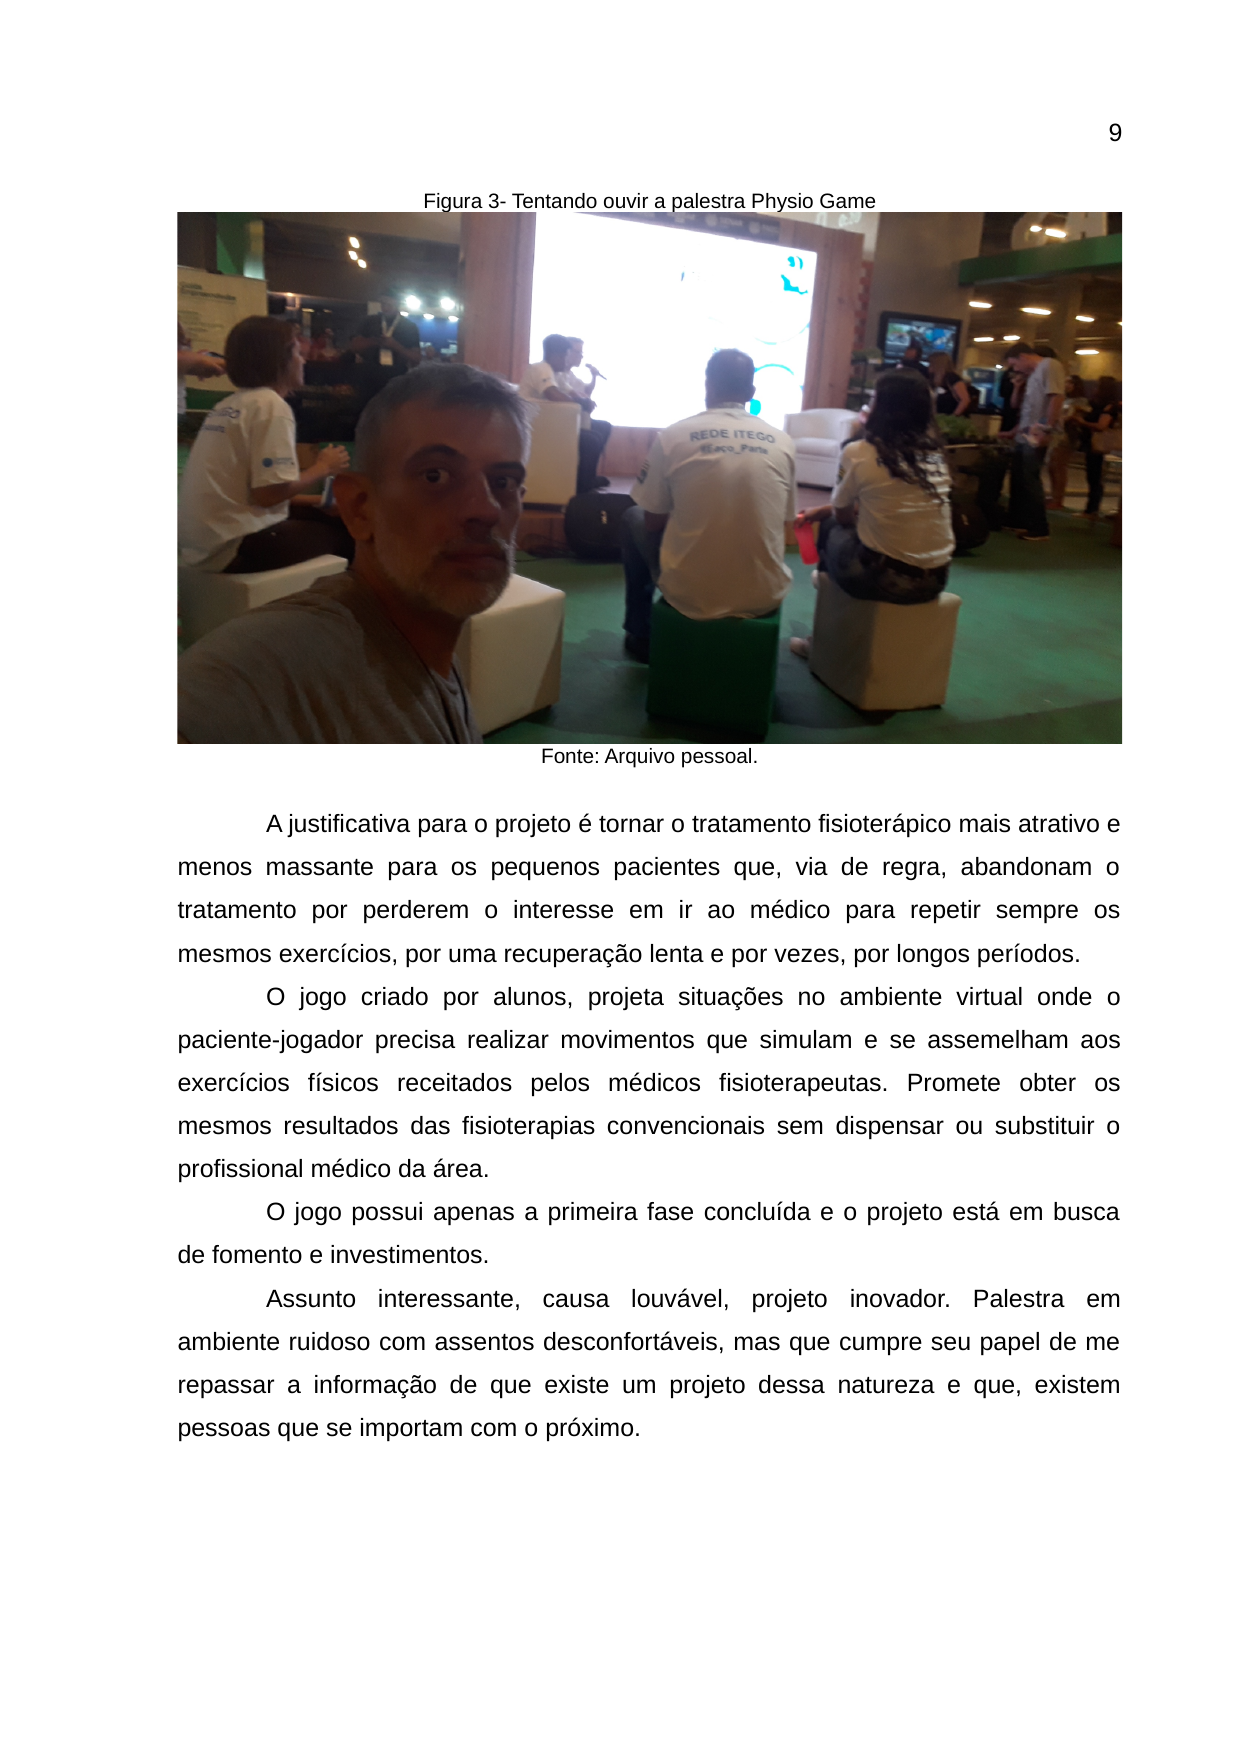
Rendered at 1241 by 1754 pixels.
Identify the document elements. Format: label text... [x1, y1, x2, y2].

text Assunto interessante, causa louvável, projeto inovador. Palestra em ambiente ruidoso com assentos desconfortáveis, mas que cumpre seu papel de me repassar a informação de que existe um projeto dessa natureza e que, existem pessoas que se importam com o próximo. [177, 1283, 1122, 1442]
text O jogo possui apenas a primeira fase concluída e o projeto está em busca de fomento e investimentos. [177, 1197, 1122, 1269]
picture [177, 212, 1123, 744]
text A justificativa para o projeto é tornar o tratamento fisioterápico mais atrativo e menos massante para os pequenos pacientes que, via de regra, abandonam o tratamento por perderem o interesse em ir ao médico para repetir sempre os mesmos exercícios, por uma recuperação lenta e por vezes, por longos períodos. [177, 809, 1122, 967]
text Figura 3- Tentando ouvir a palestra Physio Game [177, 189, 1122, 212]
text [177, 176, 1122, 189]
text Fonte: Arquivo pessoal. [177, 744, 1122, 768]
text O jogo criado por alunos, projeta situações no ambiente virtual onde o paciente-jogador precisa realizar movimentos que simulam e se assemelham aos exercícios físicos receitados pelos médicos fisioterapeutas. Promete obter os mesmos resultados das fisioterapias convencionais sem dispensar ou substituir o profissional médico da área. [177, 982, 1122, 1183]
